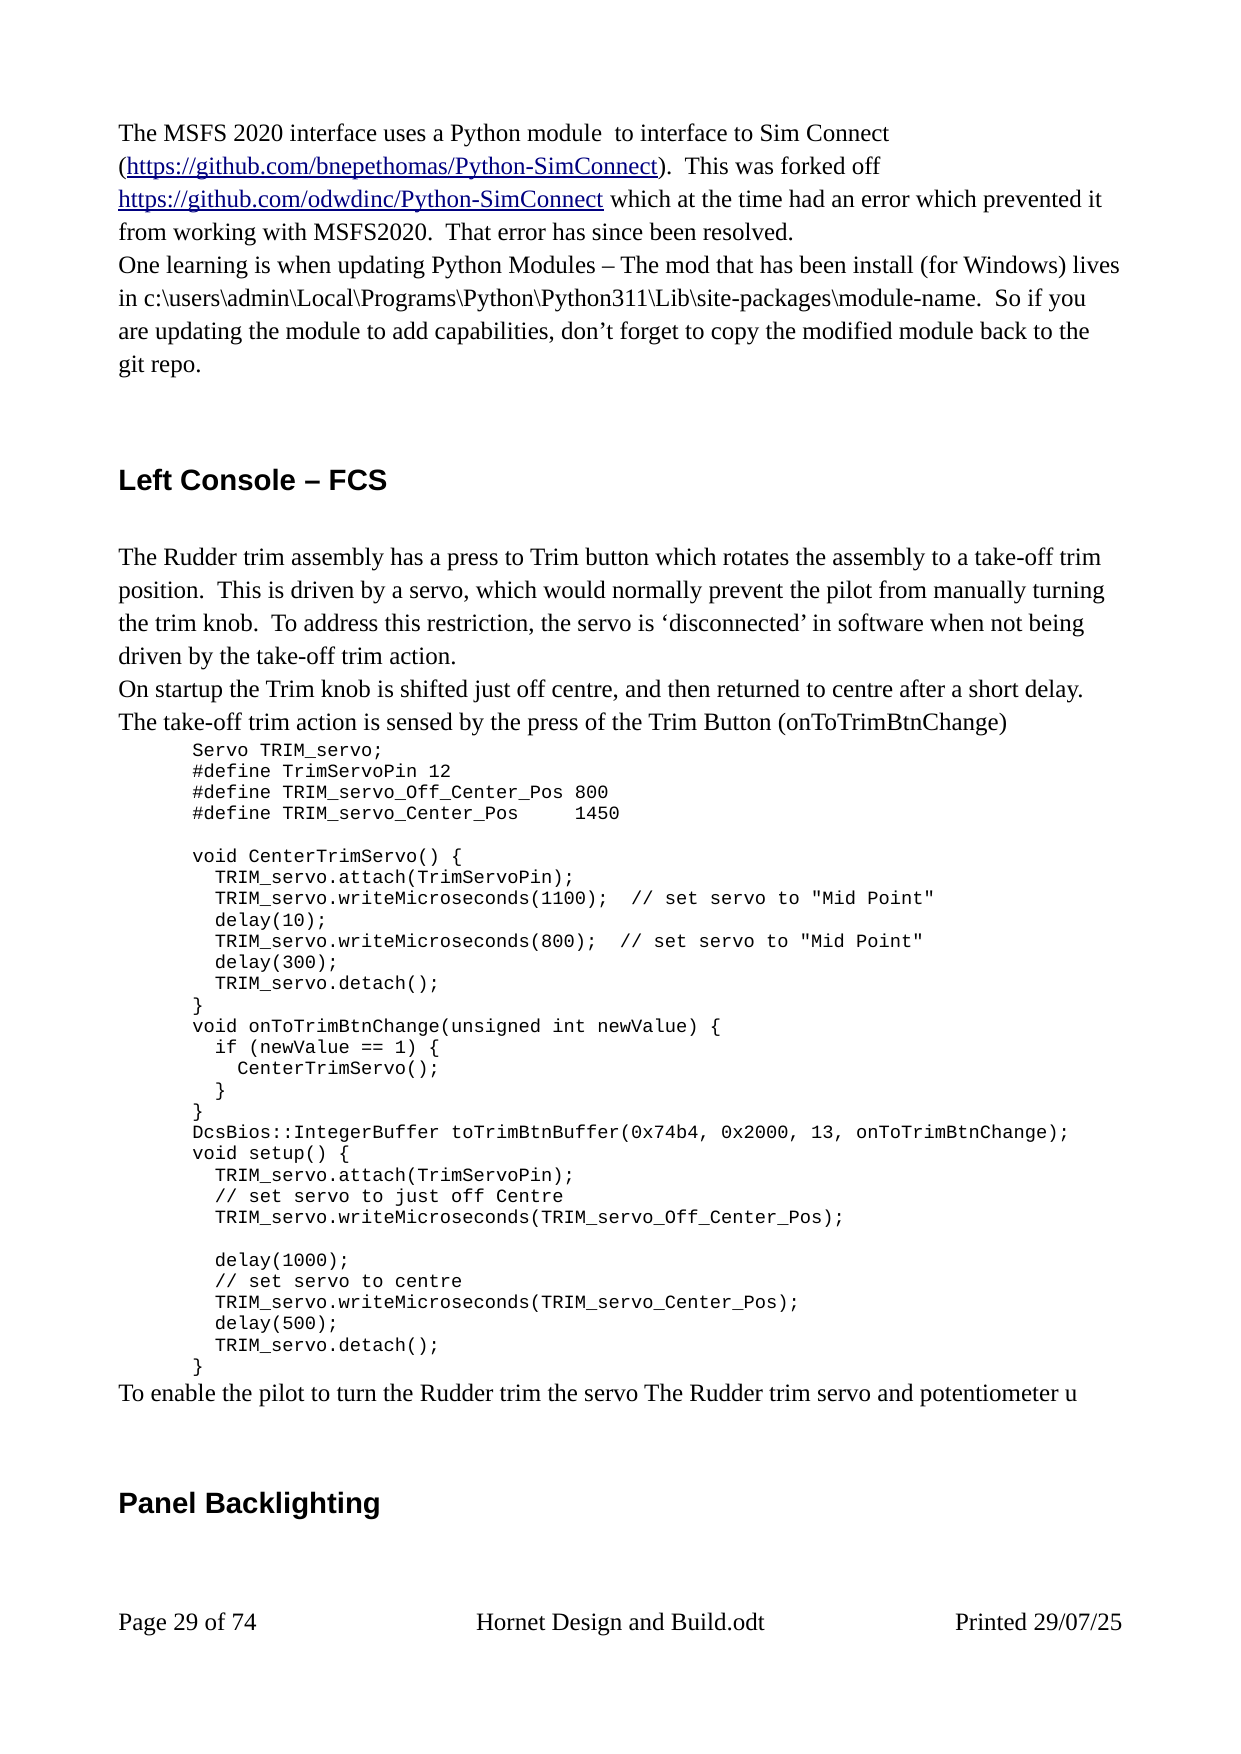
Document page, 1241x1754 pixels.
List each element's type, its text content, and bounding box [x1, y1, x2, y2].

text TRIM_servo.writeMicroseconds(TRIM_servo_Center_Pos); [192, 1293, 1122, 1314]
text delay(500); [192, 1314, 1122, 1335]
text void setup() { [192, 1144, 1122, 1165]
text if (newValue == 1) { [192, 1038, 1122, 1059]
text } [192, 1357, 1122, 1378]
text #define TrimServoPin 12 [192, 762, 1122, 783]
text void CenterTrimServo() { [192, 847, 1122, 868]
text CenterTrimServo(); [192, 1059, 1122, 1080]
text One learning is when updating Python Modules – The mod that has been install (for Windows) lives in c:\users\admin\Local\Programs\Python\Python311\Lib\site-packages\module-name. So if you are updating the module to add capabilities, don’t forget to copy the modified module back to the git repo. [118, 250, 1122, 378]
text TRIM_servo.detach(); [192, 1335, 1122, 1357]
subtitle Panel Backlighting [118, 1486, 1122, 1520]
text To enable the pilot to turn the Rudder trim the servo The Rudder trim servo and potentiometer u [118, 1378, 1122, 1407]
text delay(1000); [192, 1250, 1122, 1272]
text TRIM_servo.writeMicroseconds(800); // set servo to "Mid Point" [192, 932, 1122, 953]
text #define TRIM_servo_Off_Center_Pos 800 [192, 783, 1122, 804]
text } [192, 995, 1122, 1017]
text TRIM_servo.writeMicroseconds(1100); // set servo to "Mid Point" [192, 889, 1122, 910]
text } [192, 1080, 1122, 1102]
text TRIM_servo.detach(); [192, 974, 1122, 995]
text } [192, 1102, 1122, 1123]
text On startup the Trim knob is shifted just off centre, and then returned to centre after a short delay. The take-off trim action is sensed by the press of the Trim Button (onToTrimBtnChange) [118, 674, 1122, 736]
subtitle Left Console – FCS [118, 463, 1122, 497]
text #define TRIM_servo_Center_Pos 1450 [192, 804, 1122, 825]
text // set servo to centre [192, 1272, 1122, 1293]
text TRIM_servo.writeMicroseconds(TRIM_servo_Off_Center_Pos); [192, 1208, 1122, 1229]
text Servo TRIM_servo; [192, 740, 1122, 762]
text The MSFS 2020 interface uses a Python module to interface to Sim Connect (https://github.com/bnepethomas/Python-SimConnect). This was forked off https://github.com/odwdinc/Python-SimConnect which at the time had an error which prevented it from working with MSFS2020. That error has since been resolved. [118, 118, 1122, 246]
text TRIM_servo.attach(TrimServoPin); [192, 1165, 1122, 1187]
text delay(10); [192, 910, 1122, 932]
text // set servo to just off Centre [192, 1187, 1122, 1208]
text DcsBios::IntegerBuffer toTrimBtnBuffer(0x74b4, 0x2000, 13, onToTrimBtnChange); [192, 1123, 1122, 1144]
text void onToTrimBtnChange(unsigned int newValue) { [192, 1017, 1122, 1038]
text delay(300); [192, 953, 1122, 974]
text TRIM_servo.attach(TrimServoPin); [192, 868, 1122, 889]
text The Rudder trim assembly has a press to Trim button which rotates the assembly to a take-off trim position. This is driven by a servo, which would normally prevent the pilot from manually turning the trim knob. To address this restriction, the servo is ‘disconnected’ in software when not being driven by the take-off trim action. [118, 542, 1122, 670]
